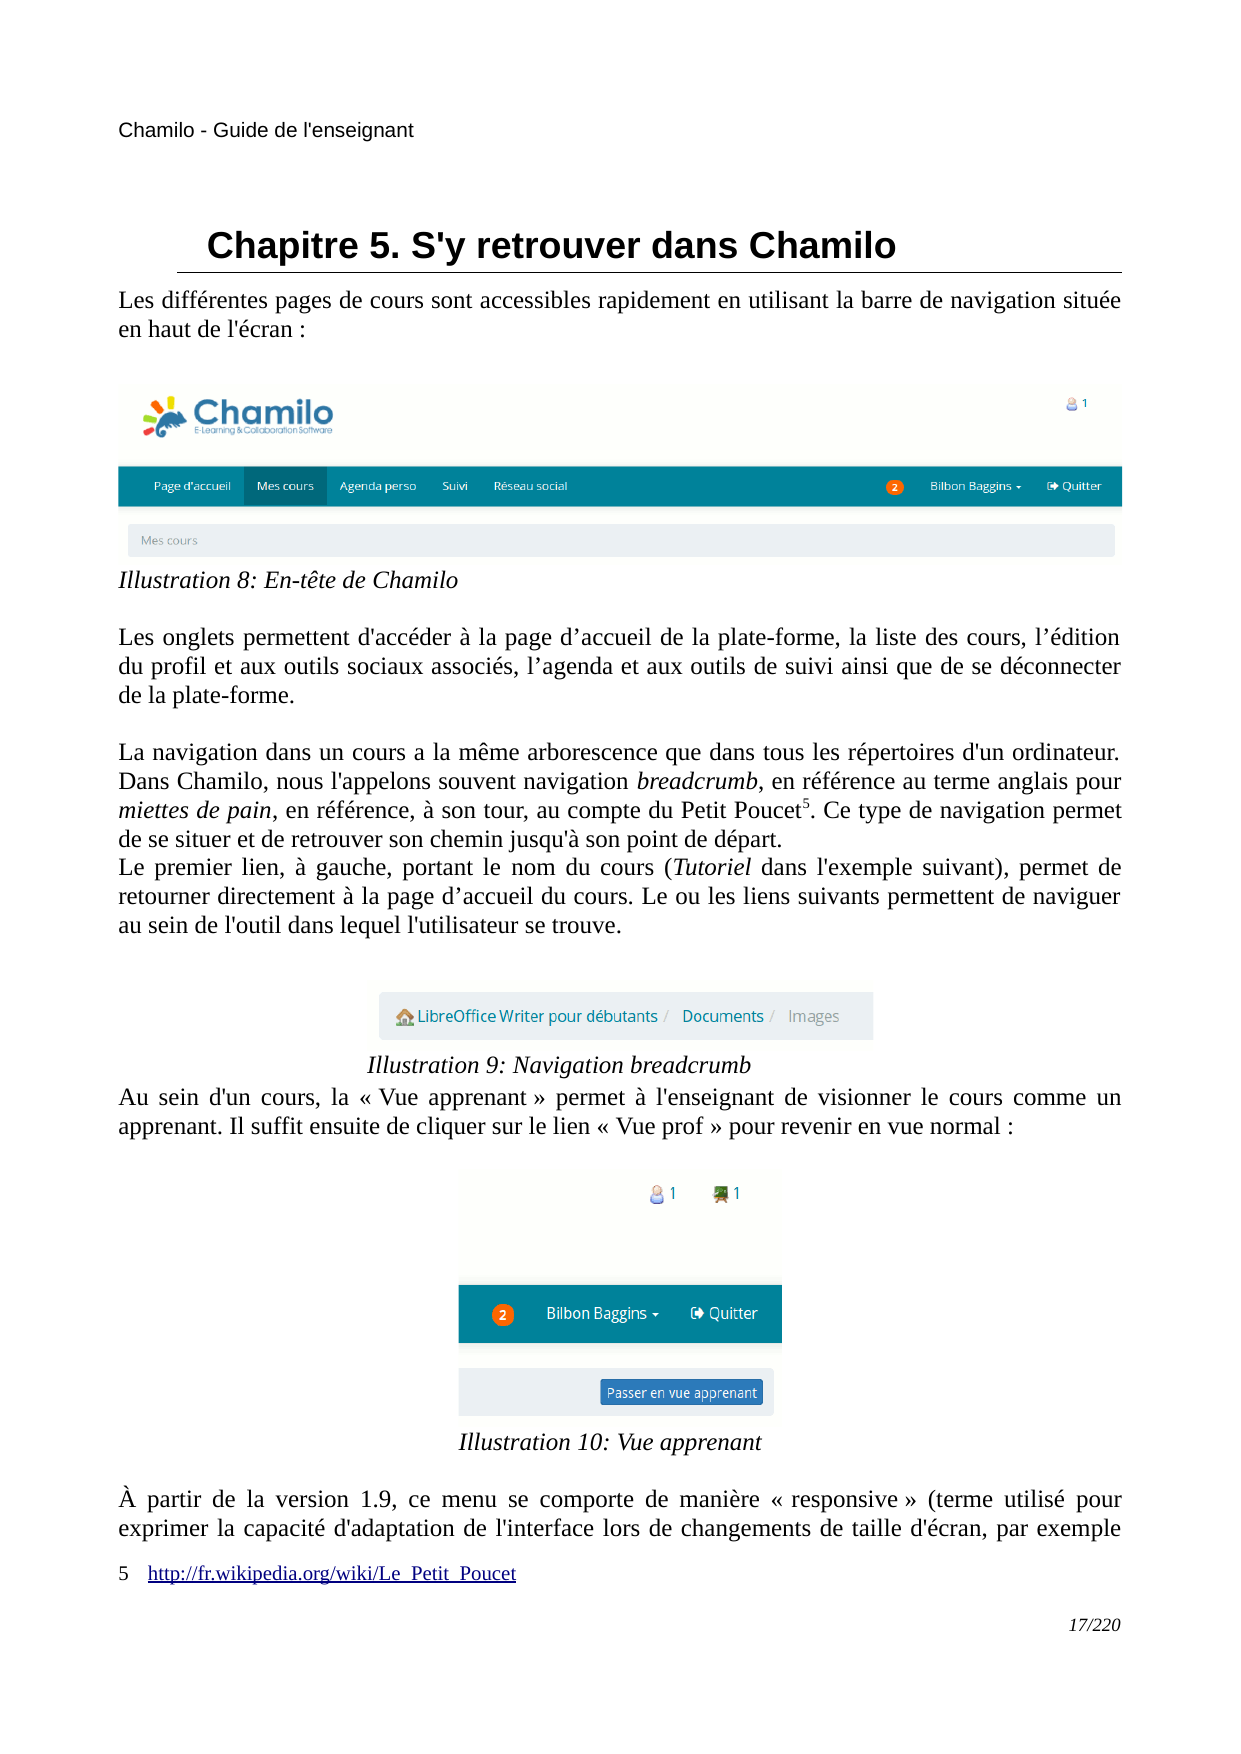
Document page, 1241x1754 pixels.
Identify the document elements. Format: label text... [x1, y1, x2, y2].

text Les différentes pages de cours sont accessibles rapidement en utilisant la barre de navigation située en haut de l'écran : [118, 285, 1122, 343]
text Le premier lien, à gauche, portant le nom du cours (Tutoriel dans l'exemple suivant), permet de retourner directement à la page d’accueil du cours. Le ou les liens suivants permettent de naviguer au sein de l'outil dans lequel l'utilisateur se trouve. [118, 852, 1122, 939]
text Illustration 9: Navigation breadcrumb [367, 1051, 873, 1079]
subtitle S'y retrouver dans Chamilo [177, 190, 1122, 272]
picture [367, 980, 874, 1051]
text http://fr.wikipedia.org/wiki/Le_Petit_Poucet [118, 1561, 1122, 1585]
text La navigation dans un cours a la même arborescence que dans tous les répertoires d'un ordinateur. Dans Chamilo, nous l'appelons souvent navigation breadcrumb, en référence au terme anglais pour miettes de pain, en référence, à son tour, au compte du Petit Poucet. Ce type de navigation permet de se situer et de retrouver son chemin jusqu'à son point de départ. [118, 737, 1122, 852]
text Illustration 10: Vue apprenant [458, 1427, 782, 1456]
picture [458, 1169, 782, 1427]
text À partir de la version 1.9, ce menu se comporte de manière « responsive » (terme utilisé pour exprimer la capacité d'adaptation de l'interface lors de changements de taille d'écran, par exemple [118, 1484, 1122, 1542]
picture [118, 384, 1123, 565]
text Illustration 8: En-tête de Chamilo [118, 565, 1122, 594]
text Les onglets permettent d'accéder à la page d’accueil de la plate-forme, la liste des cours, l’édition du profil et aux outils sociaux associés, l’agenda et aux outils de suivi ainsi que de se déconnecter de la plate-forme. [118, 622, 1122, 709]
text Au sein d'un cours, la « Vue apprenant » permet à l'enseignant de visionner le cours comme un apprenant. Il suffit ensuite de cliquer sur le lien « Vue prof » pour revenir en vue normal : [118, 1082, 1122, 1140]
